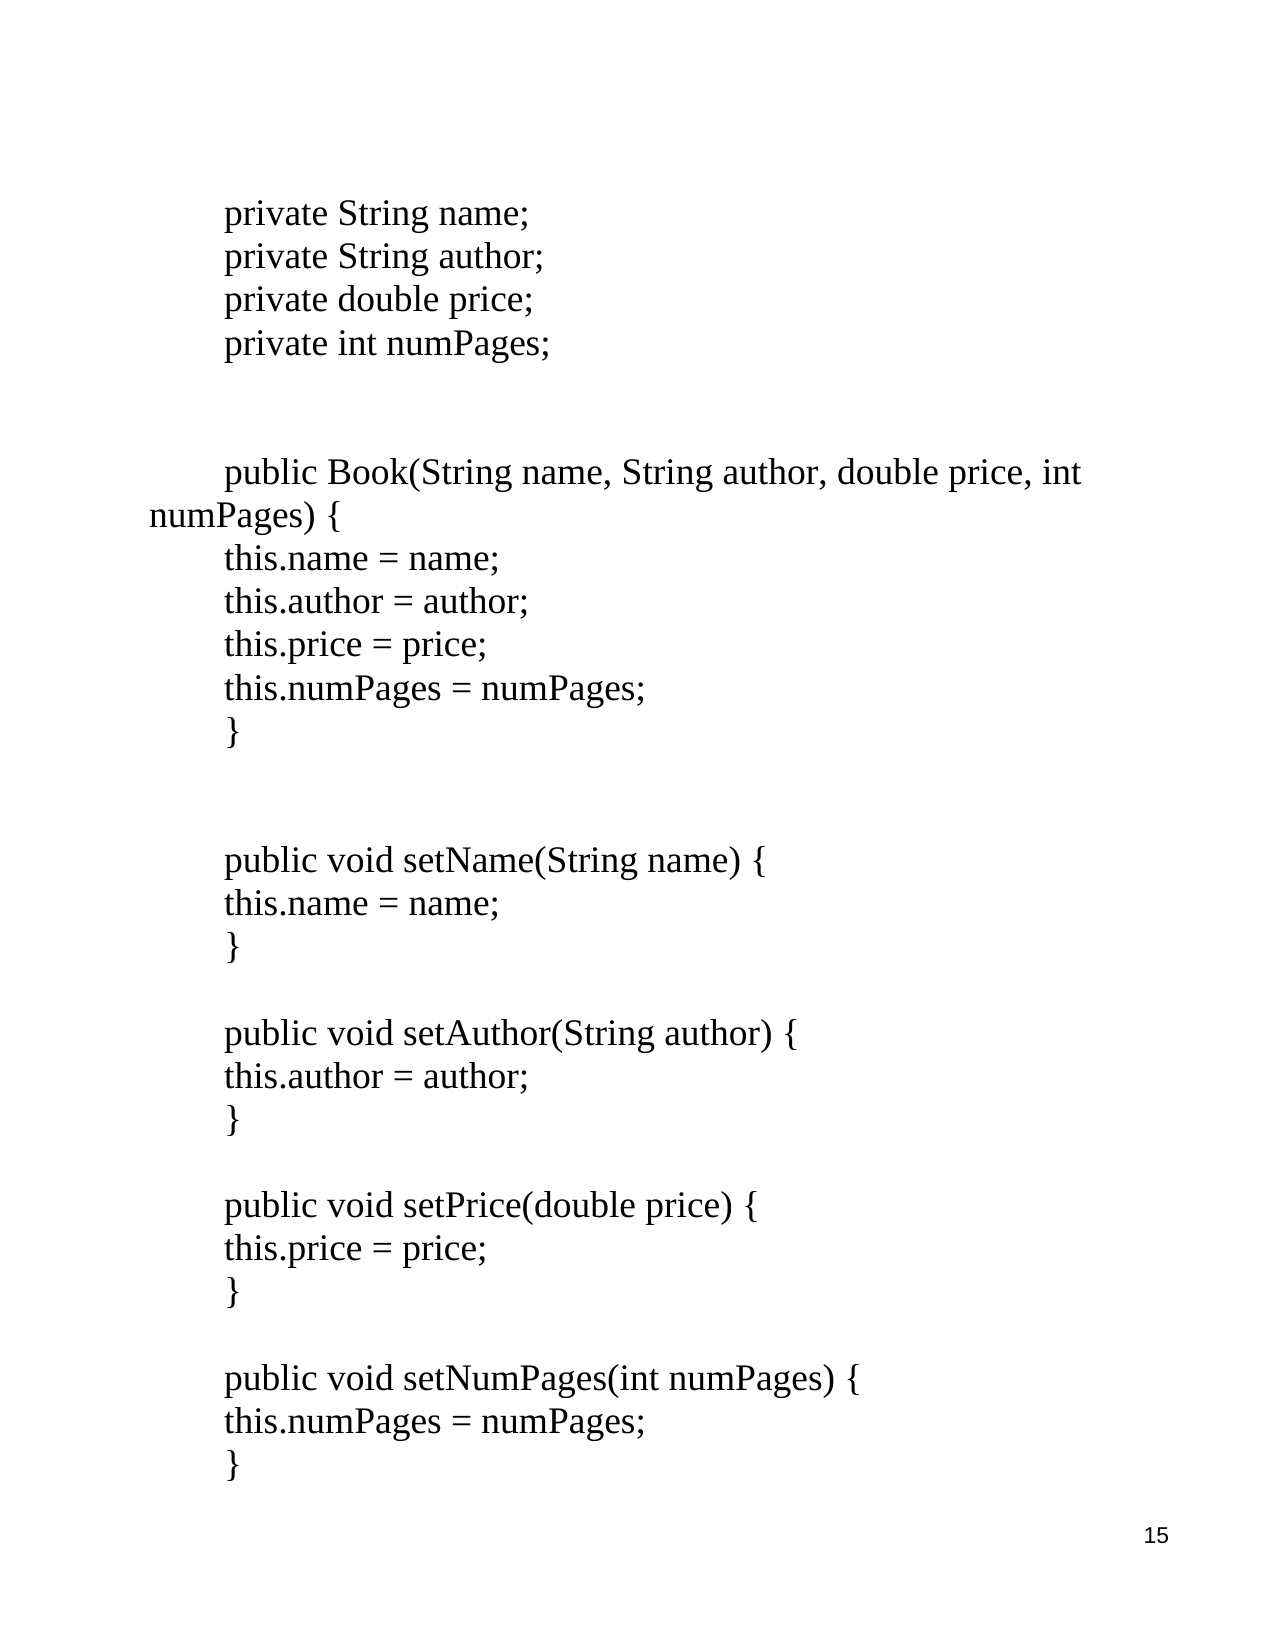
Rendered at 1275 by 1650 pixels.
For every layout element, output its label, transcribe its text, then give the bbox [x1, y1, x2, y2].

text private double price; [149, 277, 1169, 320]
text private String name; [149, 191, 1169, 234]
text } [149, 708, 1169, 751]
text this.author = author; [149, 579, 1169, 622]
text this.author = author; [149, 1053, 1169, 1096]
text public void setNumPages(int numPages) { [149, 1355, 1169, 1398]
text private int numPages; [149, 320, 1169, 363]
text this.numPages = numPages; [149, 1398, 1169, 1441]
text private String author; [149, 234, 1169, 277]
text this.name = name; [149, 881, 1169, 924]
text this.price = price; [149, 622, 1169, 665]
text } [149, 924, 1169, 967]
text } [149, 1096, 1169, 1139]
text this.numPages = numPages; [149, 665, 1169, 708]
text public void setName(String name) { [149, 837, 1169, 881]
text } [149, 1269, 1169, 1312]
text this.name = name; [149, 536, 1169, 579]
text public Book(String name, String author, double price, int numPages) { [149, 449, 1169, 536]
text public void setPrice(double price) { [149, 1182, 1169, 1226]
text } [149, 1441, 1169, 1484]
text this.price = price; [149, 1226, 1169, 1269]
text public void setAuthor(String author) { [149, 1010, 1169, 1053]
